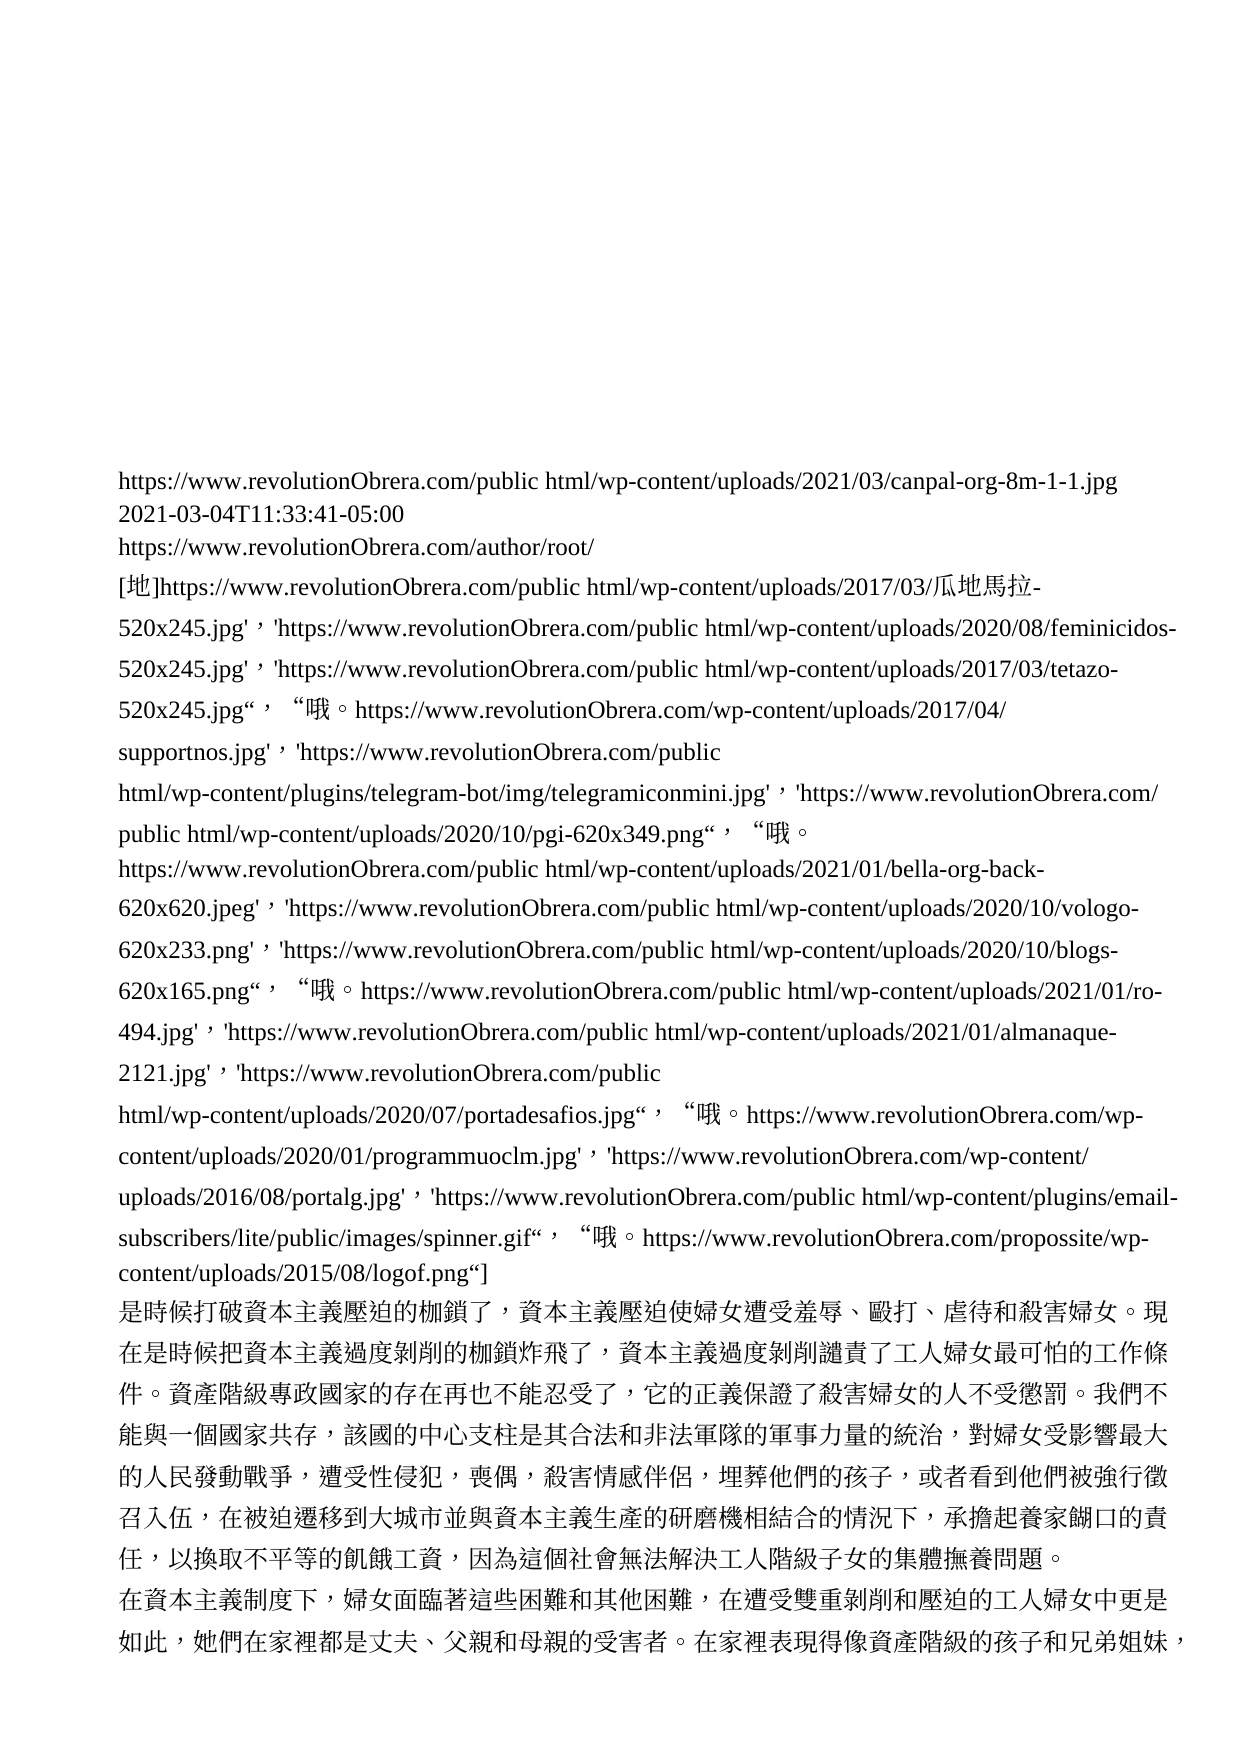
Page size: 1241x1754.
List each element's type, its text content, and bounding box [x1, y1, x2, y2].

text https://www.revolutionObrera.com/public html/wp-content/uploads/2021/03/canpal-org-8m-1-1.jpg 2021-03-04T11:33:41-05:00 https://www.revolutionObrera.com/author/root/ [地]https://www.revolutionObrera.com/public html/wp-content/uploads/2017/03/瓜地馬拉-520x245.jpg'，'https://www.revolutionObrera.com/public html/wp-content/uploads/2020/08/feminicidos-520x245.jpg'，'https://www.revolutionObrera.com/public html/wp-content/uploads/2017/03/tetazo-520x245.jpg“，“哦。https://www.revolutionObrera.com/wp-content/uploads/2017/04/supportnos.jpg'，'https://www.revolutionObrera.com/public html/wp-content/plugins/telegram-bot/img/telegramiconmini.jpg'，'https://www.revolutionObrera.com/public html/wp-content/uploads/2020/10/pgi-620x349.png“，“哦。https://www.revolutionObrera.com/public html/wp-content/uploads/2021/01/bella-org-back-620x620.jpeg'，'https://www.revolutionObrera.com/public html/wp-content/uploads/2020/10/vologo-620x233.png'，'https://www.revolutionObrera.com/public html/wp-content/uploads/2020/10/blogs-620x165.png“，“哦。https://www.revolutionObrera.com/public html/wp-content/uploads/2021/01/ro-494.jpg'，'https://www.revolutionObrera.com/public html/wp-content/uploads/2021/01/almanaque-2121.jpg'，'https://www.revolutionObrera.com/public html/wp-content/uploads/2020/07/portadesafios.jpg“，“哦。https://www.revolutionObrera.com/wp-content/uploads/2020/01/programmuoclm.jpg'，'https://www.revolutionObrera.com/wp-content/uploads/2016/08/portalg.jpg'，'https://www.revolutionObrera.com/public html/wp-content/plugins/email-subscribers/lite/public/images/spinner.gif“，“哦。https://www.revolutionObrera.com/propossite/wp-content/uploads/2015/08/logof.png“] 是時候打破資本主義壓迫的枷鎖了，資本主義壓迫使婦女遭受羞辱、毆打、虐待和殺害婦女。現在是時候把資本主義過度剝削的枷鎖炸飛了，資本主義過度剝削譴責了工人婦女最可怕的工作條件。資產階級專政國家的存在再也不能忍受了，它的正義保證了殺害婦女的人不受懲罰。我們不能與一個國家共存，該國的中心支柱是其合法和非法軍隊的軍事力量的統治，對婦女受影響最大的人民發動戰爭，遭受性侵犯，喪偶，殺害情感伴侶，埋葬他們的孩子，或者看到他們被強行徵召入伍，在被迫遷移到大城市並與資本主義生產的研磨機相結合的情況下，承擔起養家餬口的責任，以換取不平等的飢餓工資，因為這個社會無法解決工人階級子女的集體撫養問題。 在資本主義制度下，婦女面臨著這些困難和其他困難，在遭受雙重剝削和壓迫的工人婦女中更是如此，她們在家裡都是丈夫、父親和母親的受害者。在家裡表現得像資產階級的孩子和兄弟姐妹，要求“他們”的妻子做家務和撫養孩子，同時遭受各種形式的暴力，如語言、性、身體或經濟上的暴力；此外，他們在工廠、辦公室和其他地方也遭受這種情況。農業或貿易，這一次是由於他們的僱主在國家保護下過度開發，國家立法有利於資本所有者和反對工人階級，如果考慮到他們中的許多人在同一份工作上的工資比同齡人差，情況就更糟了，被虐待和騷擾的條件是不開玩笑來保住自己的工作。因此，工人婦女受到雙重剝削和雙重壓迫，是雙重革命的！ 這就是我們在3月8日召集他們參加社會革命的原因，這場革命將打破資產階級社會強加給他們的枷鎖，使他們處於最可怕的境地。我們號召他們同他們的階級兄弟一道，反對帝國主義資本主義，在哥倫比亞的無產階級隊伍中組織起來，建立工人階級政黨，組織和領導人民戰爭，以武裝起義的革命暴力結束人民戰爭，資本主義壓迫和剝削的王國。 我們呼籲有意識的工人促進他們的同伴與其他階級兄弟的政治參與，不要給同志們的革命組織設定任何障礙，只要組織一些共同的責任，使黨的建設和新共產國際的偉大任務成為他們所能擁有的最好的生活專案。 我們請那些對資產階級女權主義猶豫不決或困惑的同志們研究這個問題，因為壓迫婦女的根源是社會分裂為階級，階級的起源是生產資料上的私有財產，使婦女成為男子的商品財產必須通過革命暴力，打破這種以私人利益為基礎的社會生產關係，建立在相互團結與合作基礎上的關係，打破這種關係，與同伴共同鬥爭，因為性別矛盾服從階級鬥爭，服從無產階級和資產階級之間的矛盾，這是資本主義社會目前的主要矛盾。 沒有婦女參加革命，就不可能為整個無產階級奪取政治、經濟和軍事權力。因此，國際共產主義運動有必要使婦女更接近革命家有影響力的黨和群眾組織。社會主義革命將越來越接近一個社會沒有階級的日子，從而消除一個階級對另一個階級的壓迫和剝削，這是婦女作為整個共產主義社會的一部分享有充分自由和權利的唯一途徑。通過數字門戶，我們向那些決定向無產階級政治組織邁進的革命婦女伸出手來。 ['3月8日，'2021年3月8日，'Build Party'，'International Women Day'，'Feminism'，'Machinism'] [118, 466, 1181, 1658]
